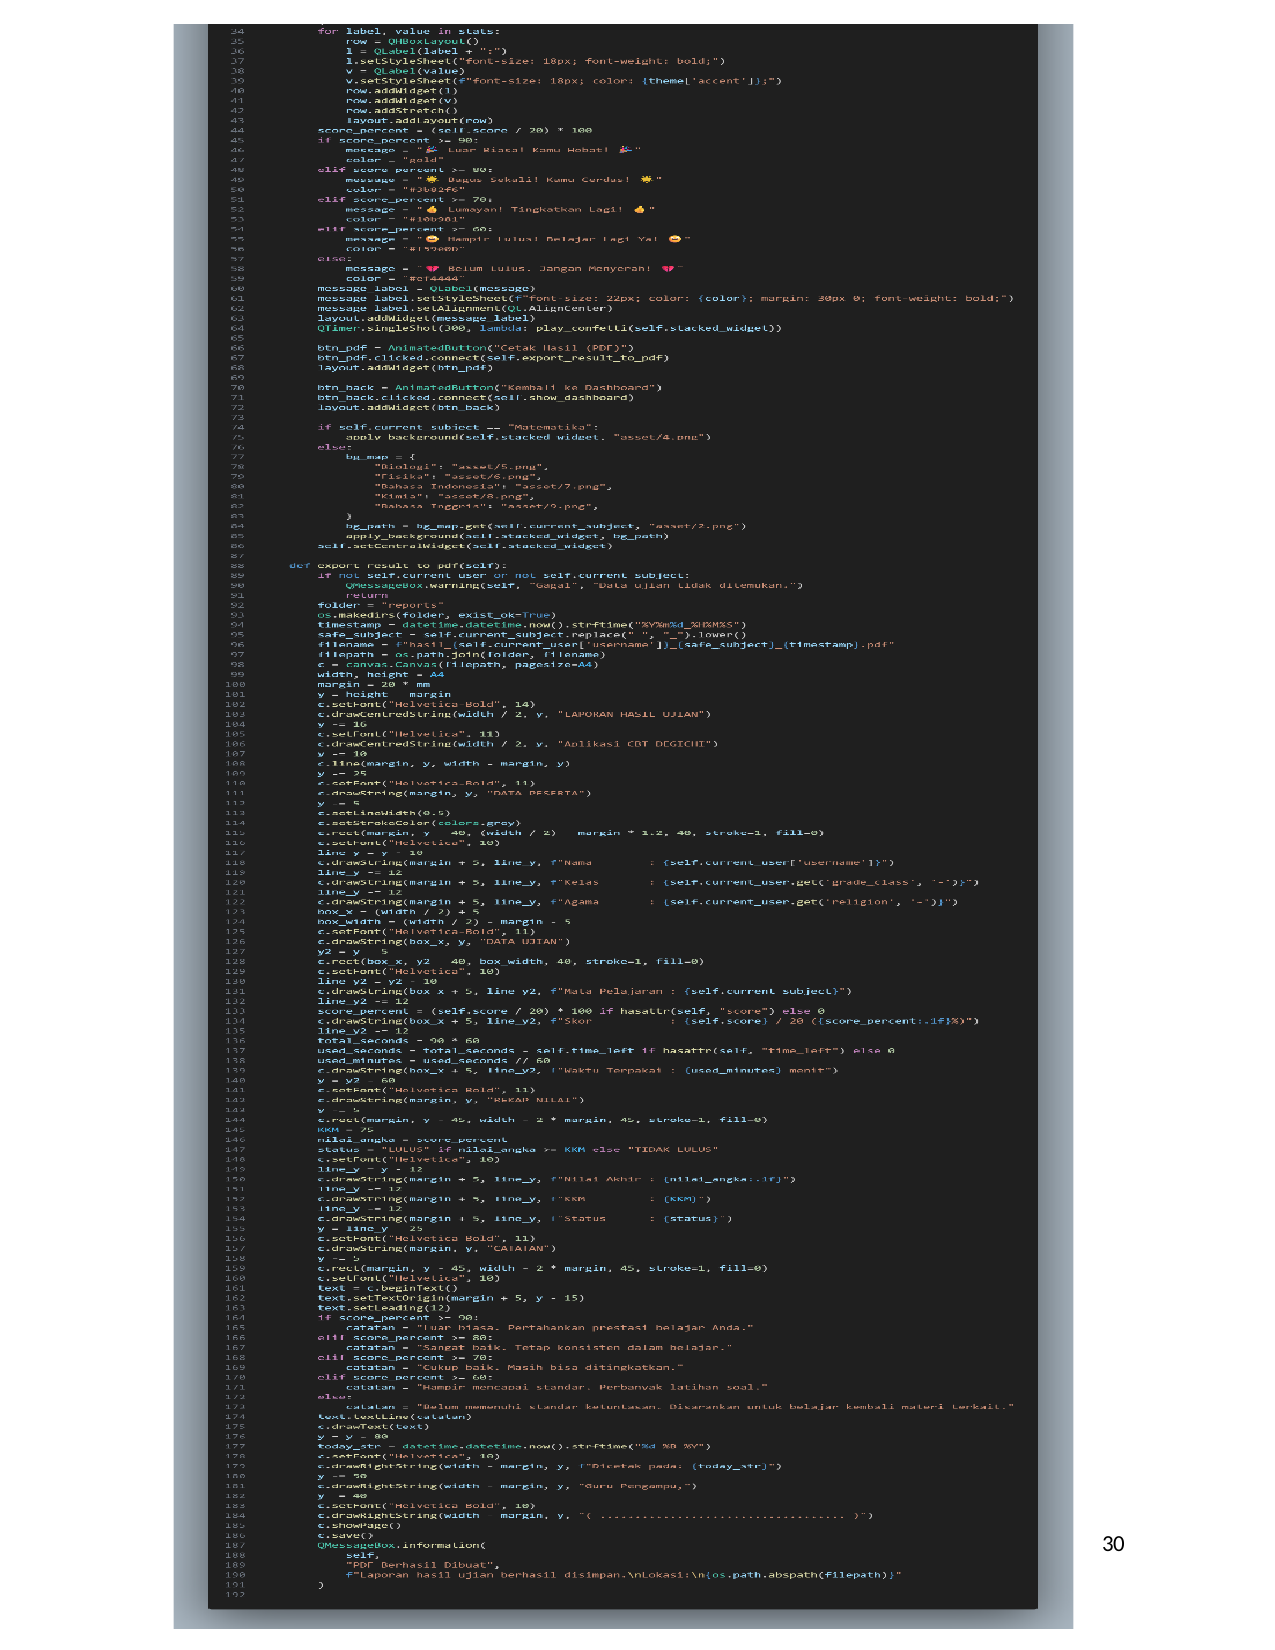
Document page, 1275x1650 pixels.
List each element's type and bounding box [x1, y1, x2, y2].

picture [173, 24, 1074, 1629]
